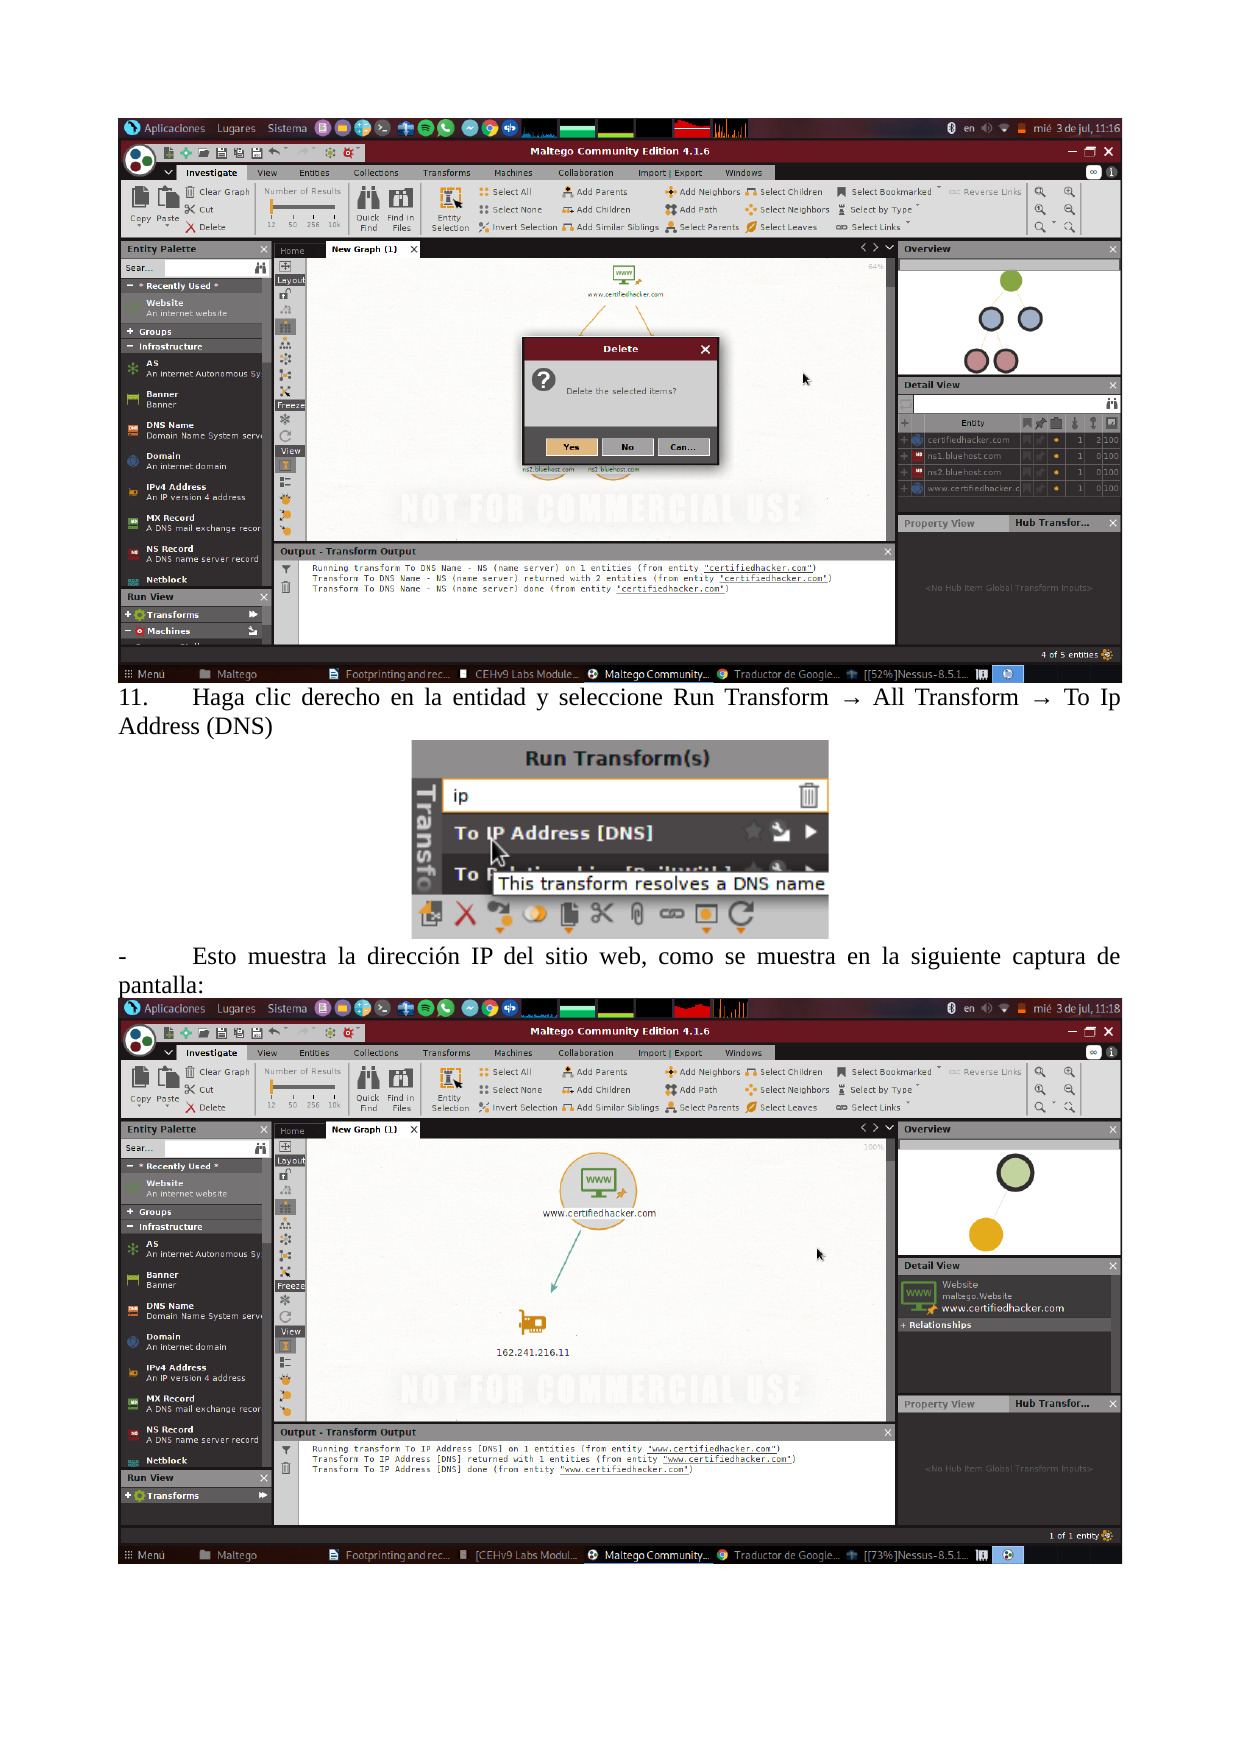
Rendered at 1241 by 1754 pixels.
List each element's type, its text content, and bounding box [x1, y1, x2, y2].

text - Esto muestra la dirección IP del sitio web, como se muestra en la siguiente captura de pantalla: [118, 941, 1122, 998]
text 11. Haga clic derecho en la entidad y seleccione Run Transform → All Transform → To Ip Address (DNS) [118, 683, 1122, 740]
picture [118, 998, 1123, 1564]
picture [118, 118, 1123, 683]
picture [411, 740, 829, 939]
